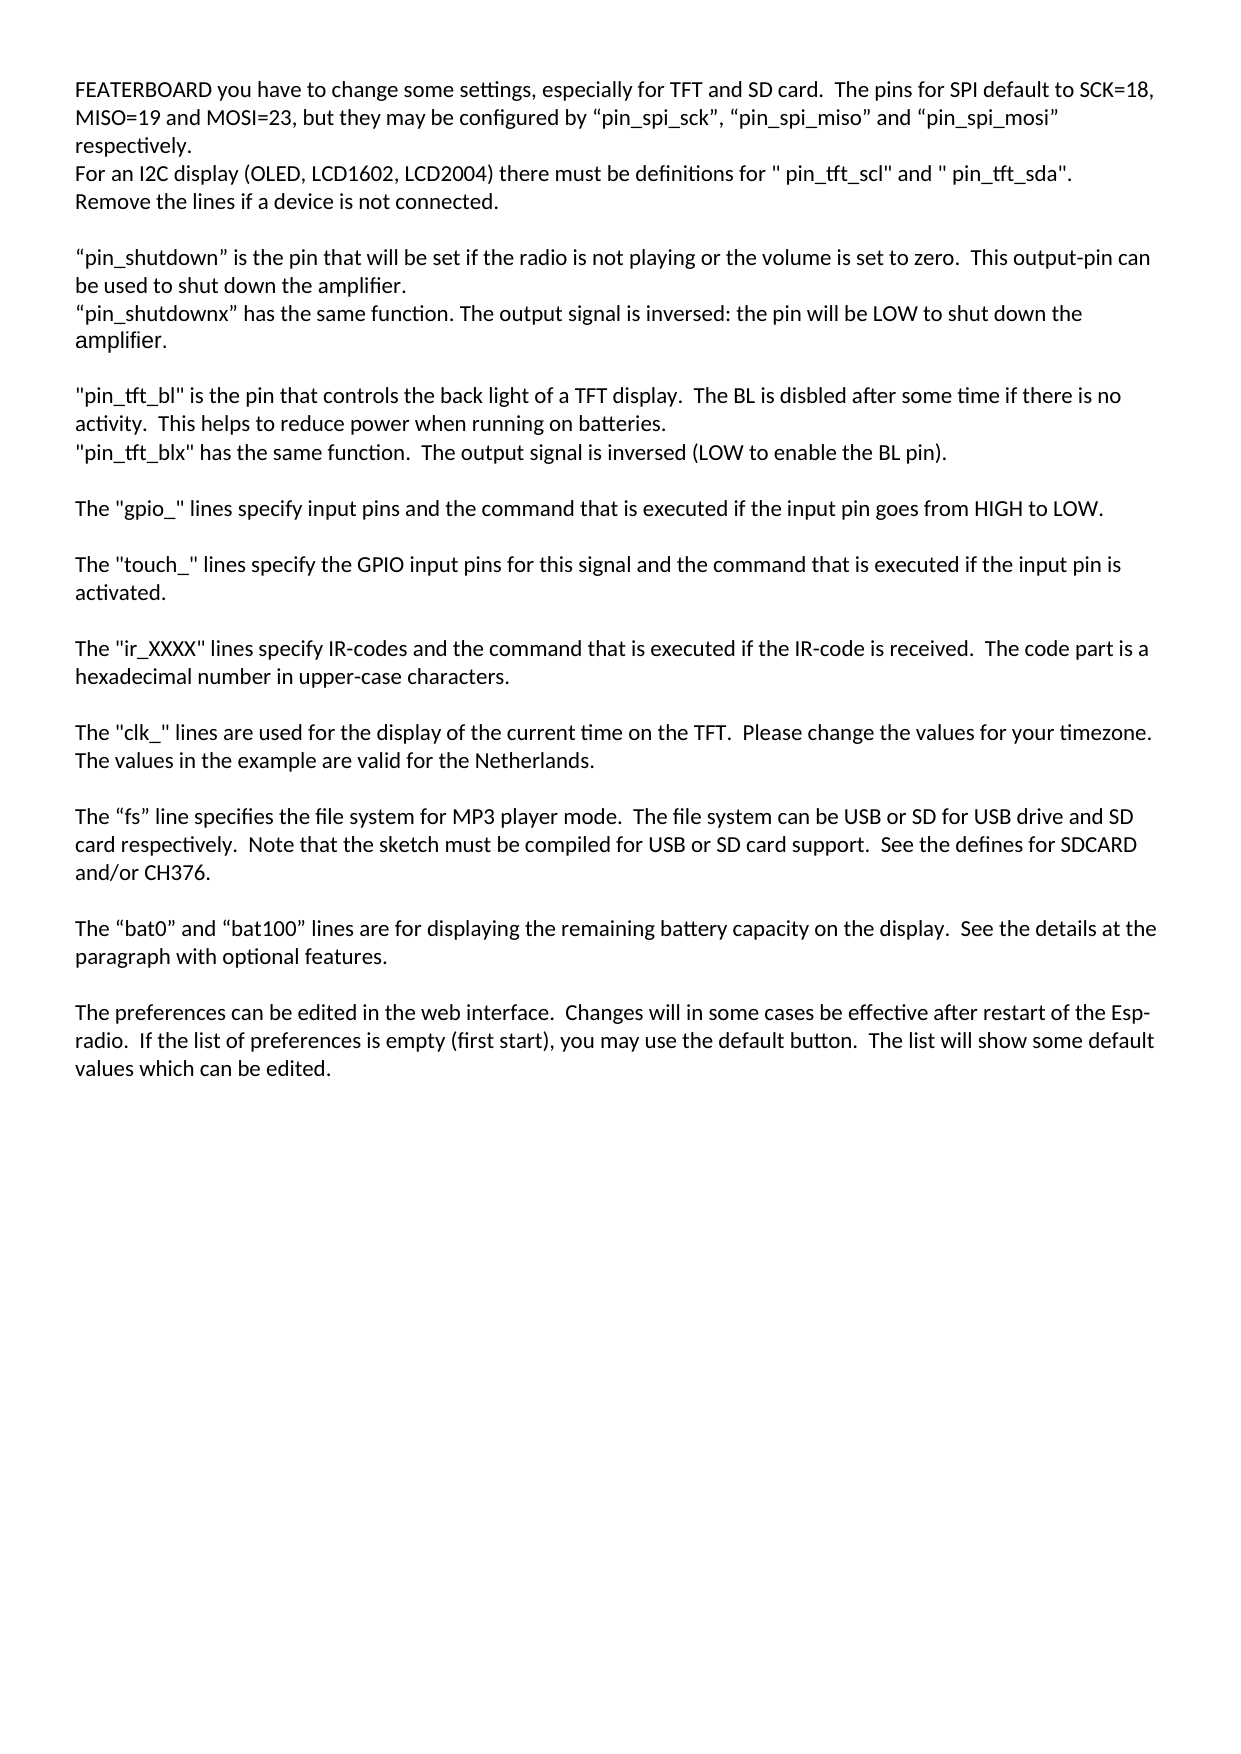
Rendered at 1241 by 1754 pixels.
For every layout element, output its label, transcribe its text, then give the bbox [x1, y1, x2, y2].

text The preferences can be edited in the web interface. Changes will in some cases be effective after restart of the Esp-radio. If the list of preferences is empty (first start), you may use the default button. The list will show some default values which can be edited. [75, 998, 1165, 1082]
text The “bat0” and “bat100” lines are for displaying the remaining battery capacity on the display. See the details at the paragraph with optional features. [75, 914, 1165, 970]
text The "gpio_" lines specify input pins and the command that is executed if the input pin goes from HIGH to LOW. [75, 494, 1165, 522]
text The “fs” line specifies the file system for MP3 player mode. The file system can be USB or SD for USB drive and SD card respectively. Note that the sketch must be compiled for USB or SD card support. See the defines for SDCARD and/or CH376. [75, 802, 1165, 886]
text For an I2C display (OLED, LCD1602, LCD2004) there must be definitions for " pin_tft_scl" and " pin_tft_sda". Remove the lines if a device is not connected. [75, 159, 1165, 215]
text “pin_shutdown” is the pin that will be set if the radio is not playing or the volume is set to zero. This output-pin can be used to shut down the amplifier. [75, 243, 1165, 299]
text The "ir_XXXX" lines specify IR-codes and the command that is executed if the IR-code is received. The code part is a hexadecimal number in upper-case characters. [75, 634, 1165, 690]
text "pin_tft_bl" is the pin that controls the back light of a TFT display. The BL is disbled after some time if there is no activity. This helps to reduce power when running on batteries. [75, 382, 1165, 438]
text “pin_shutdownx” has the same function. The output signal is inversed: the pin will be LOW to shut down the [75, 299, 1165, 327]
text The "touch_" lines specify the GPIO input pins for this signal and the command that is executed if the input pin is activated. [75, 550, 1165, 606]
text FEATERBOARD you have to change some settings, especially for TFT and SD card. The pins for SPI default to SCK=18, MISO=19 and MOSI=23, but they may be configured by “pin_spi_sck”, “pin_spi_miso” and “pin_spi_mosi” respectively. [75, 75, 1165, 159]
text amplifier. [75, 327, 1165, 353]
text The "clk_" lines are used for the display of the current time on the TFT. Please change the values for your timezone. The values in the example are valid for the Netherlands. [75, 718, 1165, 774]
text "pin_tft_blx" has the same function. The output signal is inversed (LOW to enable the BL pin). [75, 438, 1165, 466]
